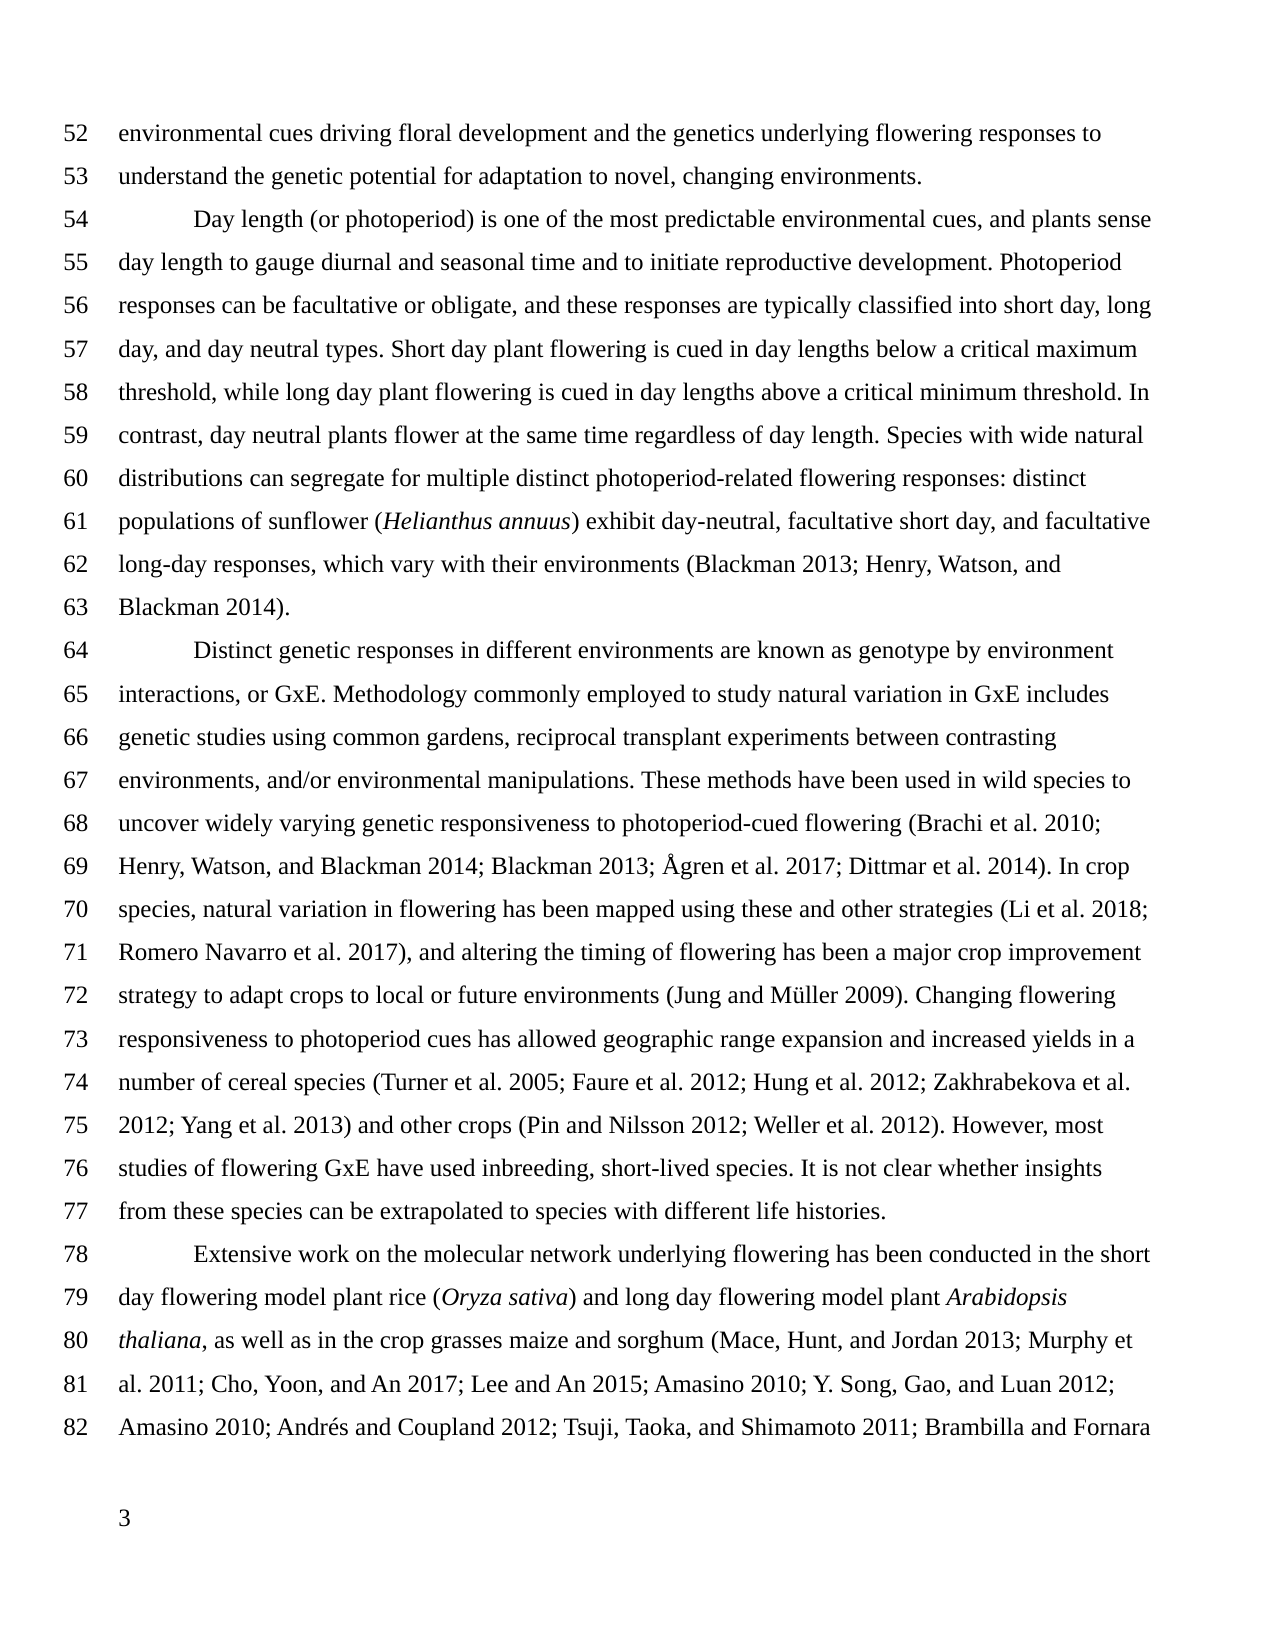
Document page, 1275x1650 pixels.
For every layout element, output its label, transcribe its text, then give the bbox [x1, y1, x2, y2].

text Distinct genetic responses in different environments are known as genotype by environment interactions, or GxE. Methodology commonly employed to study natural variation in GxE includes genetic studies using common gardens, reciprocal transplant experiments between contrasting environments, and/or environmental manipulations. These methods have been used in wild species to uncover widely varying genetic responsiveness to photoperiod-cued flowering (Brachi et al. 2010; Henry, Watson, and Blackman 2014; Blackman 2013; Ågren et al. 2017; Dittmar et al. 2014). In crop species, natural variation in flowering has been mapped using these and other strategies (Li et al. 2018; Romero Navarro et al. 2017), and altering the timing of flowering has been a major crop improvement strategy to adapt crops to local or future environments (Jung and Müller 2009). Changing flowering responsiveness to photoperiod cues has allowed geographic range expansion and increased yields in a number of cereal species (Turner et al. 2005; Faure et al. 2012; Hung et al. 2012; Zakhrabekova et al. 2012; Yang et al. 2013) and other crops (Pin and Nilsson 2012; Weller et al. 2012). However, most studies of flowering GxE have used inbreeding, short-lived species. It is not clear whether insights from these species can be extrapolated to species with different life histories. [118, 636, 1157, 1225]
text Day length (or photoperiod) is one of the most predictable environmental cues, and plants sense day length to gauge diurnal and seasonal time and to initiate reproductive development. Photoperiod responses can be facultative or obligate, and these responses are typically classified into short day, long day, and day neutral types. Short day plant flowering is cued in day lengths below a critical maximum threshold, while long day plant flowering is cued in day lengths above a critical minimum threshold. In contrast, day neutral plants flower at the same time regardless of day length. Species with wide natural distributions can segregate for multiple distinct photoperiod-related flowering responses: distinct populations of sunflower (Helianthus annuus) exhibit day-neutral, facultative short day, and facultative long-day responses, which vary with their environments (Blackman 2013; Henry, Watson, and Blackman 2014). [118, 204, 1157, 621]
text Extensive work on the molecular network underlying flowering has been conducted in the short day flowering model plant rice (Oryza sativa) and long day flowering model plant Arabidopsis thaliana, as well as in the crop grasses maize and sorghum (Mace, Hunt, and Jordan 2013; Murphy et al. 2011; Cho, Yoon, and An 2017; Lee and An 2015; Amasino 2010; Y. Song, Gao, and Luan 2012; Amasino 2010; Andrés and Coupland 2012; Tsuji, Taoka, and Shimamoto 2011; Brambilla and Fornara [118, 1239, 1157, 1441]
text environmental cues driving floral development and the genetics underlying flowering responses to understand the genetic potential for adaptation to novel, changing environments. [118, 118, 1157, 190]
